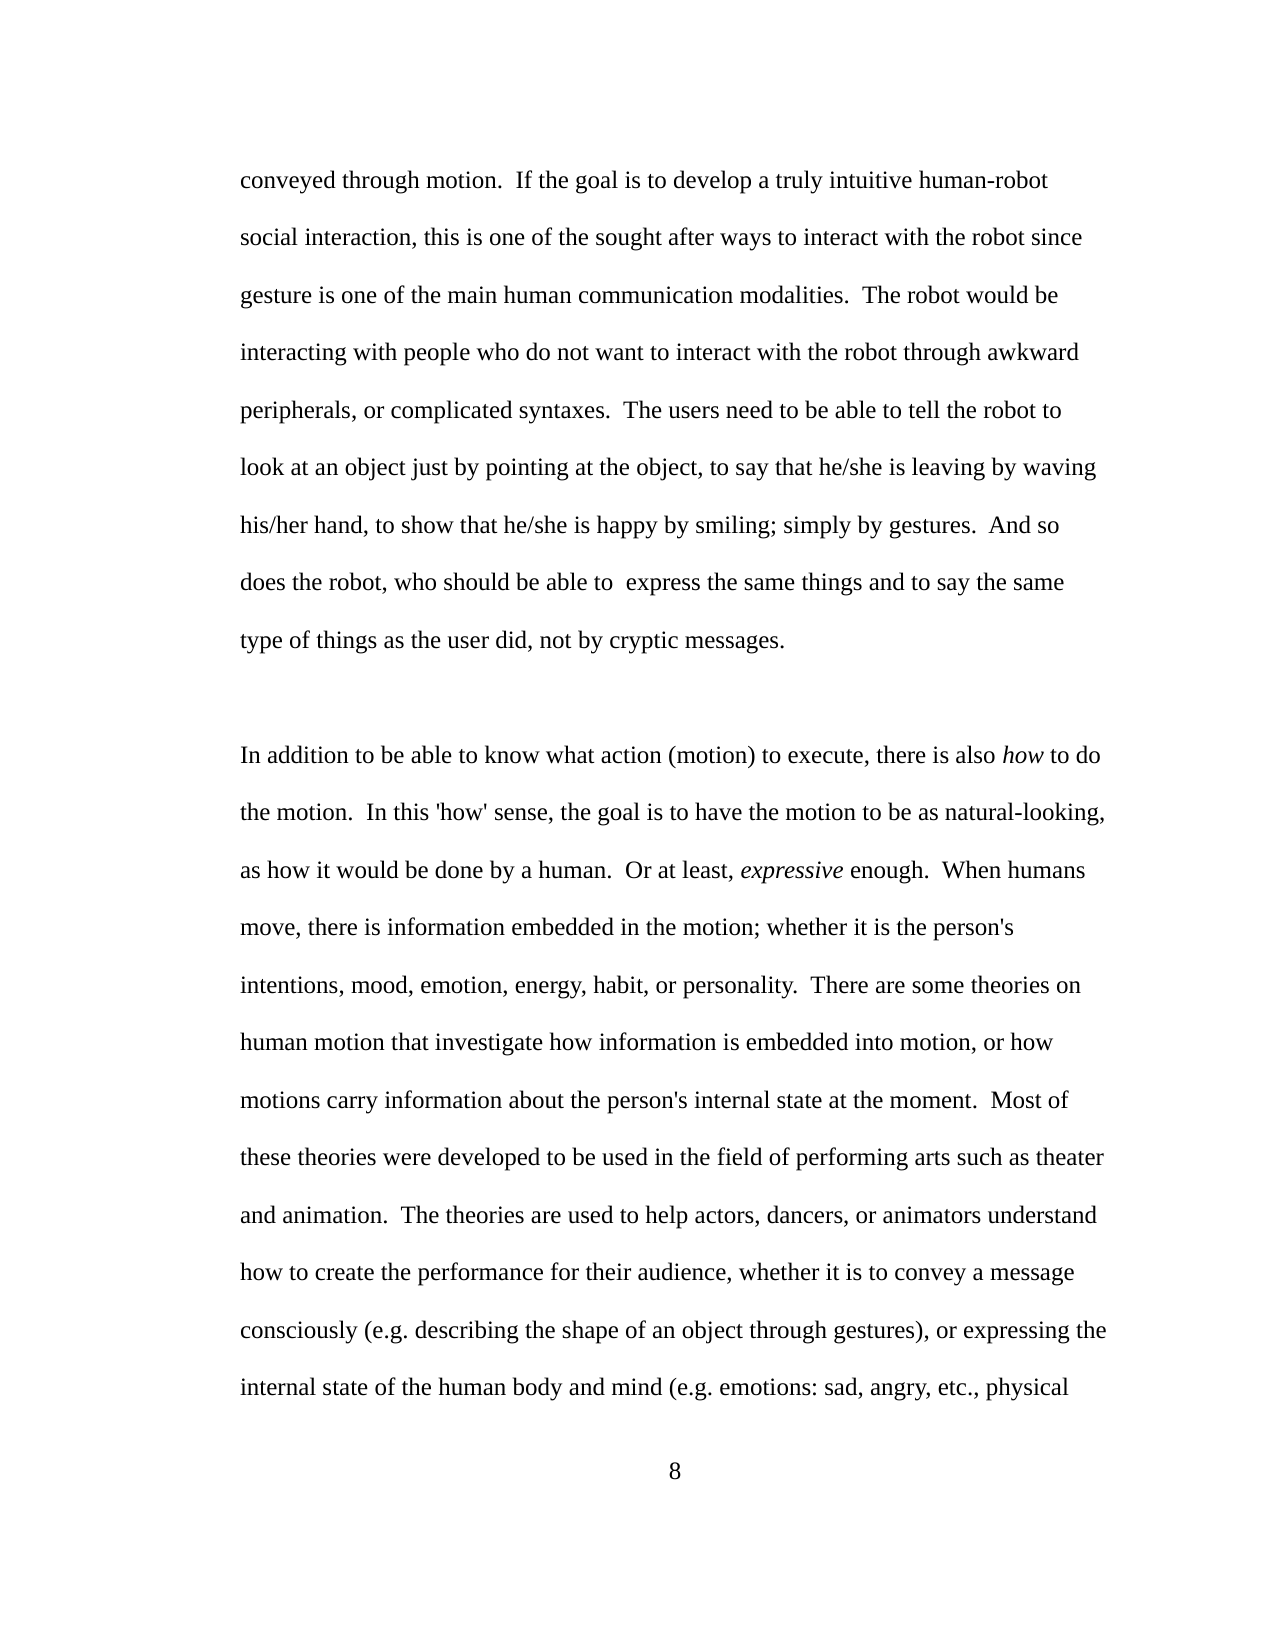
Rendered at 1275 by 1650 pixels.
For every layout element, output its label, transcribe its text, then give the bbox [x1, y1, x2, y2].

text In addition to be able to know what action (motion) to execute, there is also how to do the motion. In this 'how' sense, the goal is to have the motion to be as natural-looking, as how it would be done by a human. Or at least, expressive enough. When humans move, there is information embedded in the motion; whether it is the person's intentions, mood, emotion, energy, habit, or personality. There are some theories on human motion that investigate how information is embedded into motion, or how motions carry information about the person's internal state at the moment. Most of these theories were developed to be used in the field of performing arts such as theater and animation. The theories are used to help actors, dancers, or animators understand how to create the performance for their audience, whether it is to convey a message consciously (e.g. describing the shape of an object through gestures), or expressing the internal state of the human body and mind (e.g. emotions: sad, angry, etc., physical [240, 740, 1110, 1401]
text conveyed through motion. If the goal is to develop a truly intuitive human-robot social interaction, this is one of the sought after ways to interact with the robot since gesture is one of the main human communication modalities. The robot would be interacting with people who do not want to interact with the robot through awkward peripherals, or complicated syntaxes. The users need to be able to tell the robot to look at an object just by pointing at the object, to say that he/she is leaving by waving his/her hand, to show that he/she is happy by smiling; simply by gestures. And so does the robot, who should be able to express the same things and to say the same type of things as the user did, not by cryptic messages. [240, 165, 1110, 653]
